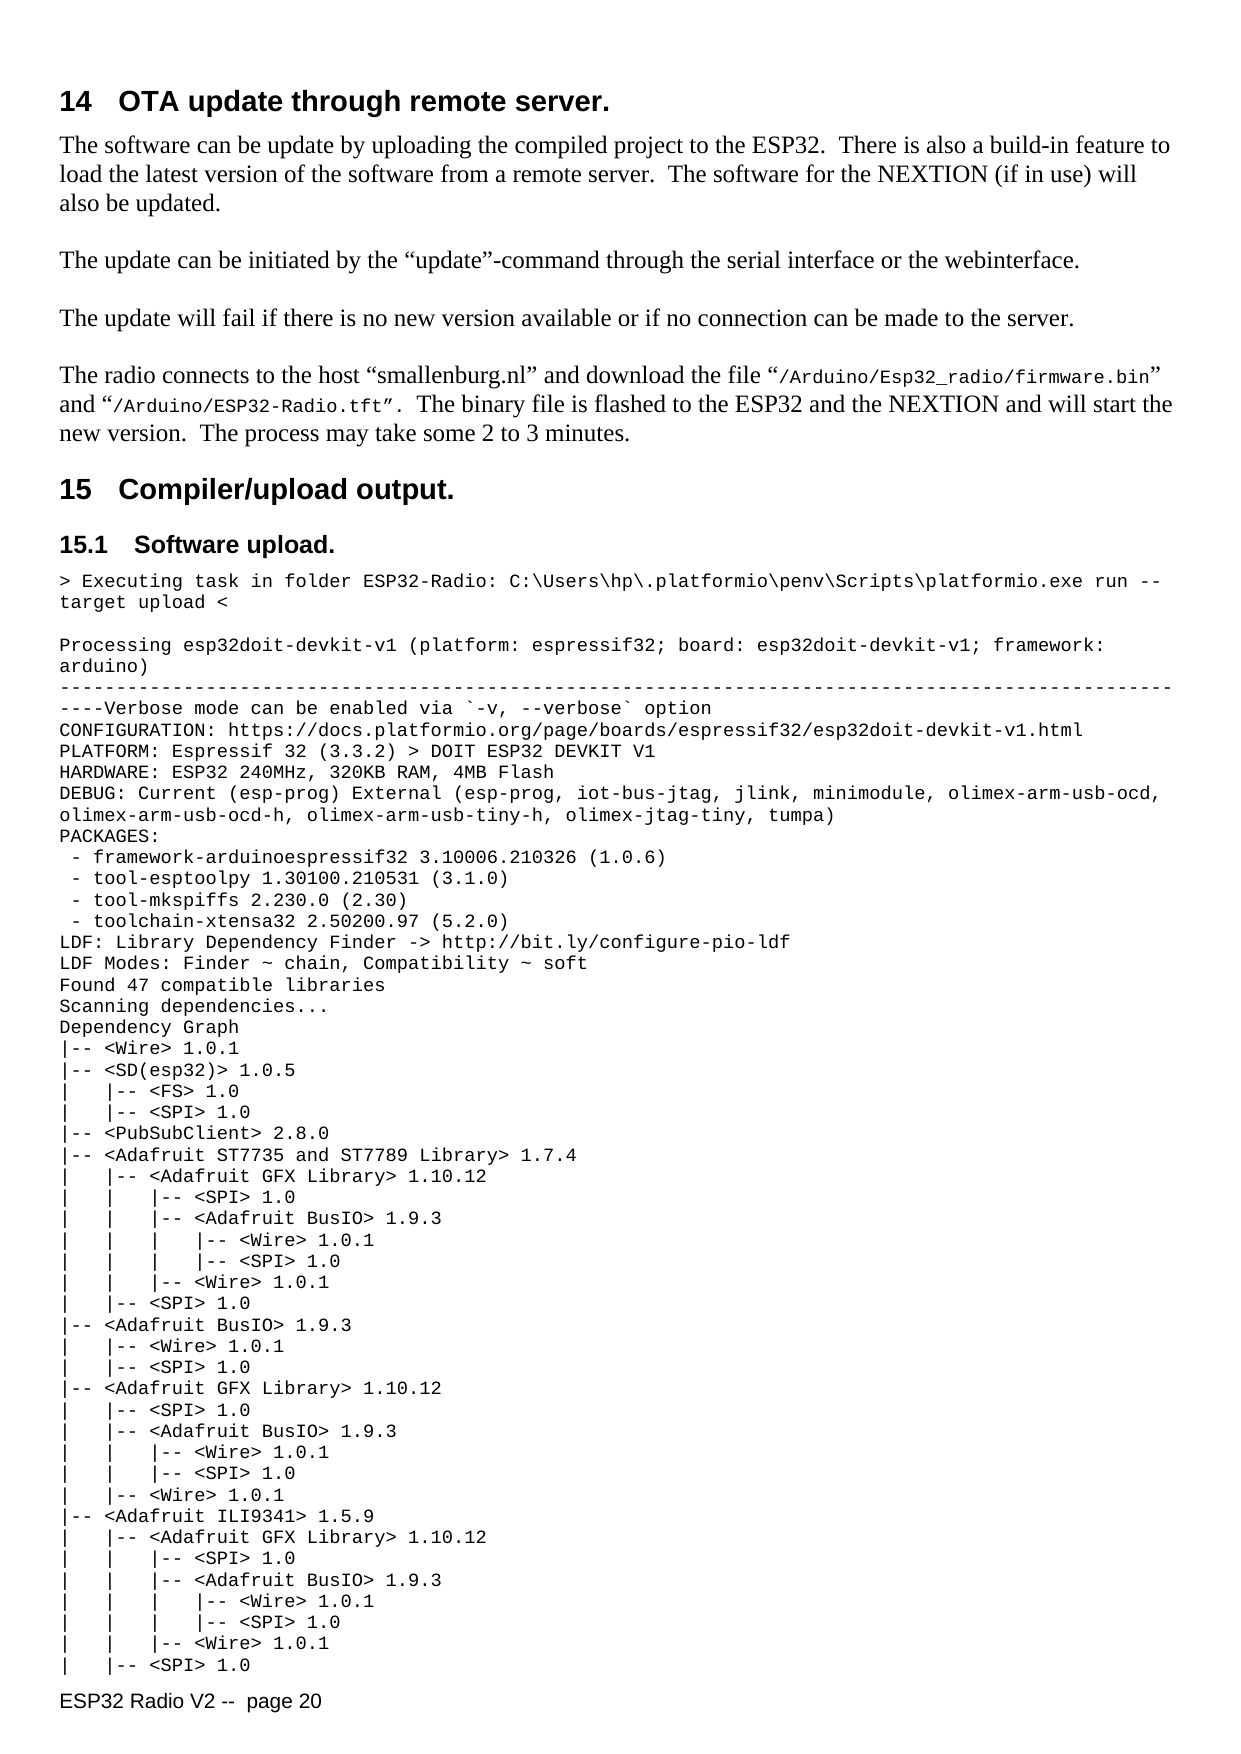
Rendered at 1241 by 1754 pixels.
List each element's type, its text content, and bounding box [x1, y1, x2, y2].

text | | |-- <Adafruit BusIO> 1.9.3 [59, 1209, 1181, 1230]
text | |-- <Adafruit GFX Library> 1.10.12 [59, 1167, 1181, 1188]
text | | |-- <SPI> 1.0 [59, 1549, 1181, 1570]
text - toolchain-xtensa32 2.50200.97 (5.2.0) [59, 912, 1181, 933]
text |-- <SD(esp32)> 1.0.5 [59, 1060, 1181, 1082]
text | | |-- <SPI> 1.0 [59, 1464, 1181, 1485]
text | | | |-- <Wire> 1.0.1 [59, 1230, 1181, 1252]
text | |-- <SPI> 1.0 [59, 1294, 1181, 1315]
text | | | |-- <SPI> 1.0 [59, 1252, 1181, 1273]
text - tool-mkspiffs 2.230.0 (2.30) [59, 890, 1181, 912]
text The software can be update by uploading the compiled project to the ESP32. There is also a build-in feature to load the latest version of the software from a remote server. The software for the NEXTION (if in use) will also be updated. [59, 130, 1181, 216]
text | |-- <SPI> 1.0 [59, 1103, 1181, 1124]
text |-- <Wire> 1.0.1 [59, 1039, 1181, 1060]
text | |-- <Adafruit GFX Library> 1.10.12 [59, 1528, 1181, 1549]
text | | |-- <Wire> 1.0.1 [59, 1273, 1181, 1294]
text | |-- <SPI> 1.0 [59, 1655, 1181, 1677]
text |-- <Adafruit ILI9341> 1.5.9 [59, 1507, 1181, 1528]
text Found 47 compatible libraries [59, 975, 1181, 997]
subtitle OTA update through remote server. [59, 84, 1181, 118]
text The update will fail if there is no new version available or if no connection can be made to the server. [59, 303, 1181, 360]
text | |-- <Adafruit BusIO> 1.9.3 [59, 1422, 1181, 1443]
text > Executing task in folder ESP32-Radio: C:\Users\hp\.platformio\penv\Scripts\platformio.exe run --target upload < [59, 572, 1181, 614]
text LDF: Library Dependency Finder -> http://bit.ly/configure-pio-ldf [59, 933, 1181, 954]
text | | |-- <Wire> 1.0.1 [59, 1443, 1181, 1464]
text |-- <Adafruit BusIO> 1.9.3 [59, 1315, 1181, 1337]
text Scanning dependencies... [59, 997, 1181, 1018]
text HARDWARE: ESP32 240MHz, 320KB RAM, 4MB Flash [59, 763, 1181, 784]
subtitle Software upload. [59, 530, 1181, 559]
text LDF Modes: Finder ~ chain, Compatibility ~ soft [59, 954, 1181, 975]
subtitle Compiler/upload output. [59, 472, 1181, 505]
text The radio connects to the host “smallenburg.nl” and download the file “/Arduino/Esp32_radio/firmware.bin” and “/Arduino/ESP32-Radio.tft”. The binary file is flashed to the ESP32 and the NEXTION and will start the new version. The process may take some 2 to 3 minutes. [59, 360, 1181, 447]
text |-- <Adafruit GFX Library> 1.10.12 [59, 1379, 1181, 1400]
text | | |-- <Wire> 1.0.1 [59, 1634, 1181, 1655]
text PACKAGES: [59, 827, 1181, 848]
text | |-- <SPI> 1.0 [59, 1358, 1181, 1379]
text - tool-esptoolpy 1.30100.210531 (3.1.0) [59, 869, 1181, 890]
text PLATFORM: Espressif 32 (3.3.2) > DOIT ESP32 DEVKIT V1 [59, 742, 1181, 763]
text -------------------------------------------------------------------------------------------------------Verbose mode can be enabled via `-v, --verbose` option [59, 678, 1181, 720]
text Dependency Graph [59, 1018, 1181, 1039]
text |-- <PubSubClient> 2.8.0 [59, 1124, 1181, 1145]
text Processing esp32doit-devkit-v1 (platform: espressif32; board: esp32doit-devkit-v1; framework: arduino) [59, 635, 1181, 678]
text | |-- <Wire> 1.0.1 [59, 1337, 1181, 1358]
text | | |-- <Adafruit BusIO> 1.9.3 [59, 1570, 1181, 1592]
text | |-- <SPI> 1.0 [59, 1400, 1181, 1422]
text | | | |-- <SPI> 1.0 [59, 1613, 1181, 1634]
text | | | |-- <Wire> 1.0.1 [59, 1592, 1181, 1613]
text - framework-arduinoespressif32 3.10006.210326 (1.0.6) [59, 848, 1181, 869]
text | | |-- <SPI> 1.0 [59, 1188, 1181, 1209]
text | |-- <Wire> 1.0.1 [59, 1485, 1181, 1507]
text | |-- <FS> 1.0 [59, 1082, 1181, 1103]
text |-- <Adafruit ST7735 and ST7789 Library> 1.7.4 [59, 1145, 1181, 1167]
text CONFIGURATION: https://docs.platformio.org/page/boards/espressif32/esp32doit-devkit-v1.html [59, 720, 1181, 742]
text The update can be initiated by the “update”-command through the serial interface or the webinterface. [59, 245, 1181, 274]
text DEBUG: Current (esp-prog) External (esp-prog, iot-bus-jtag, jlink, minimodule, olimex-arm-usb-ocd, olimex-arm-usb-ocd-h, olimex-arm-usb-tiny-h, olimex-jtag-tiny, tumpa) [59, 784, 1181, 827]
